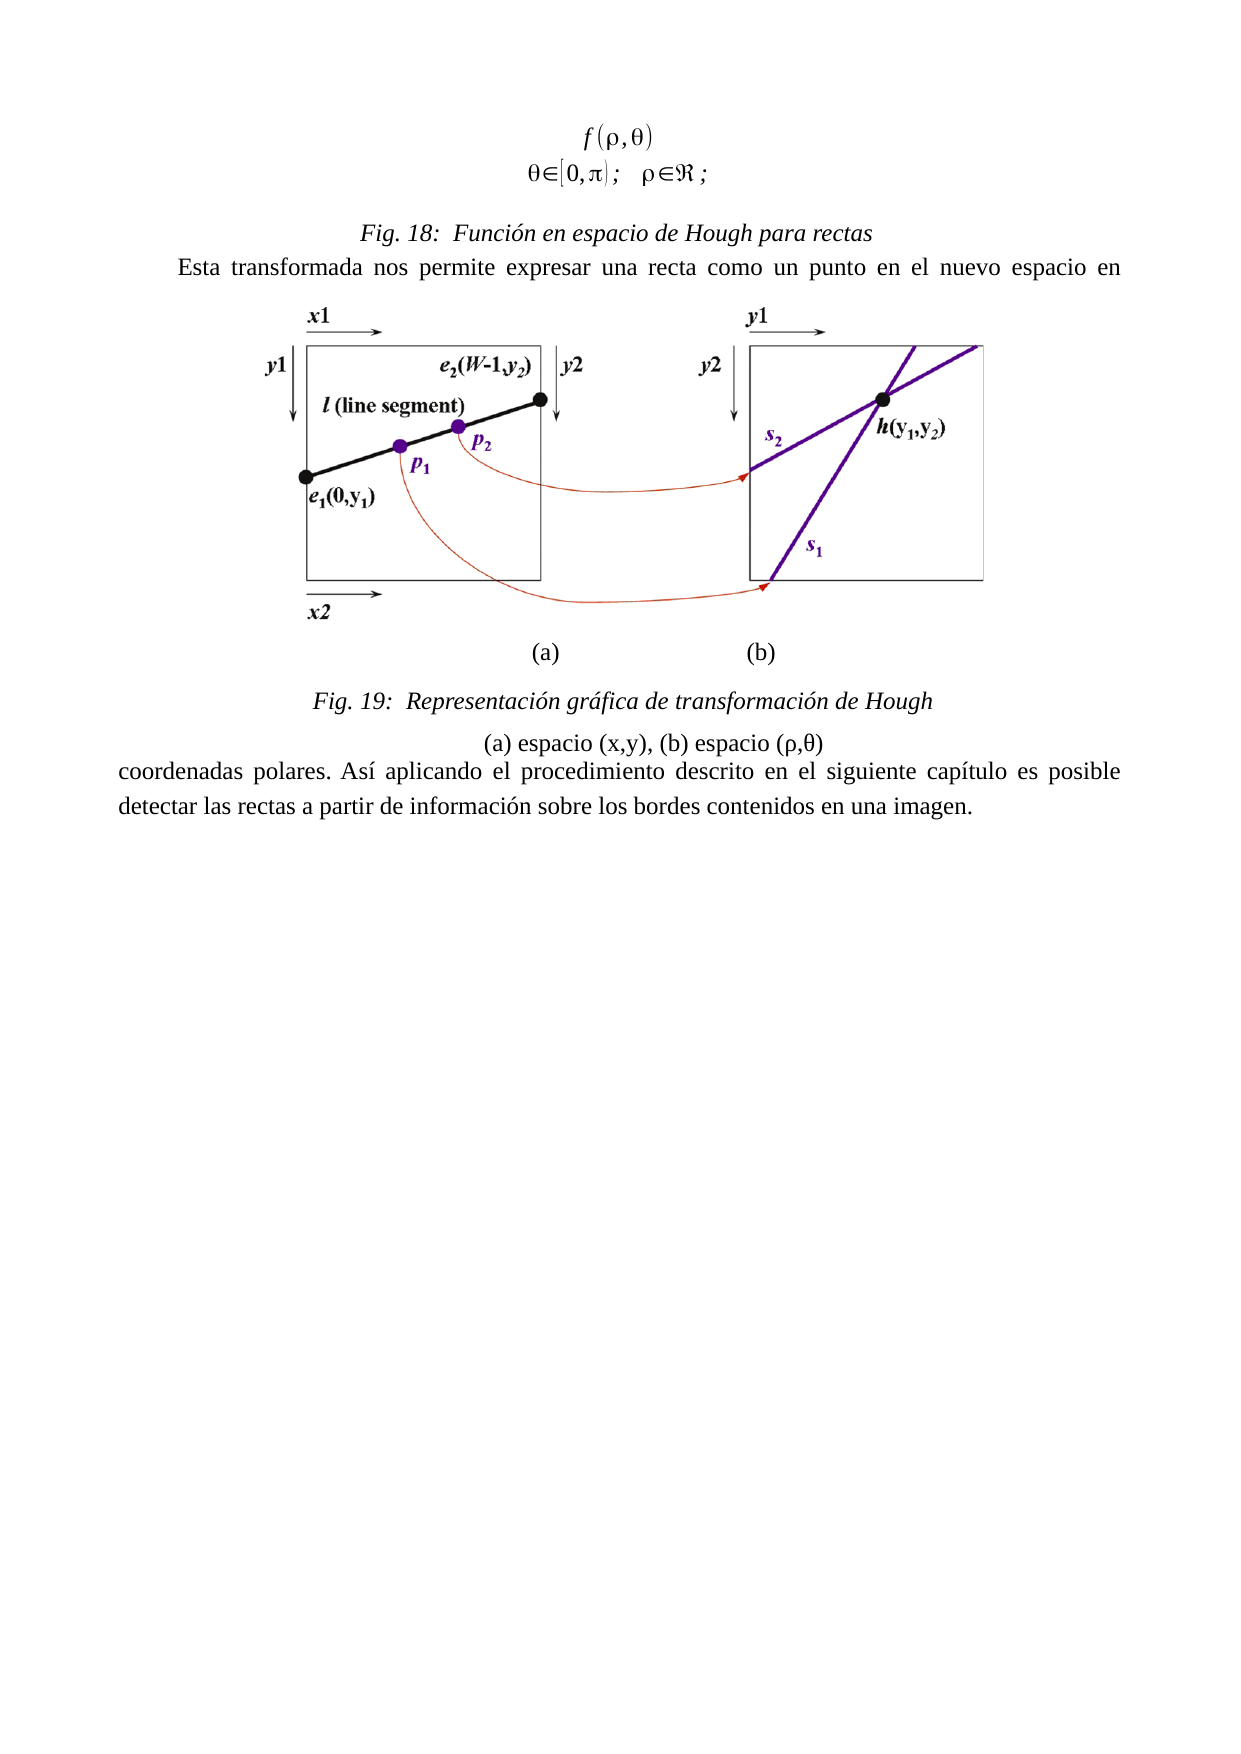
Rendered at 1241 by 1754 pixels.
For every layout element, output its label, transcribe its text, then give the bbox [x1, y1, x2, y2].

text Fig. 18: Función en espacio de Hough para rectas [297, 121, 938, 247]
text (a) espacio (x,y), (b) espacio (ρ,θ) [252, 728, 996, 756]
text Esta transformada nos permite expresar una recta como un punto en el nuevo espacio en coordenadas polares. Así aplicando el procedimiento descrito en el siguiente capítulo es posible detectar las rectas a partir de información sobre los bordes contenidos en una imagen. [118, 108, 1122, 819]
text (a) (b) [252, 308, 996, 666]
picture [264, 307, 984, 632]
text Fig. 19: Representación gráfica de transformación de Hough [252, 686, 996, 715]
